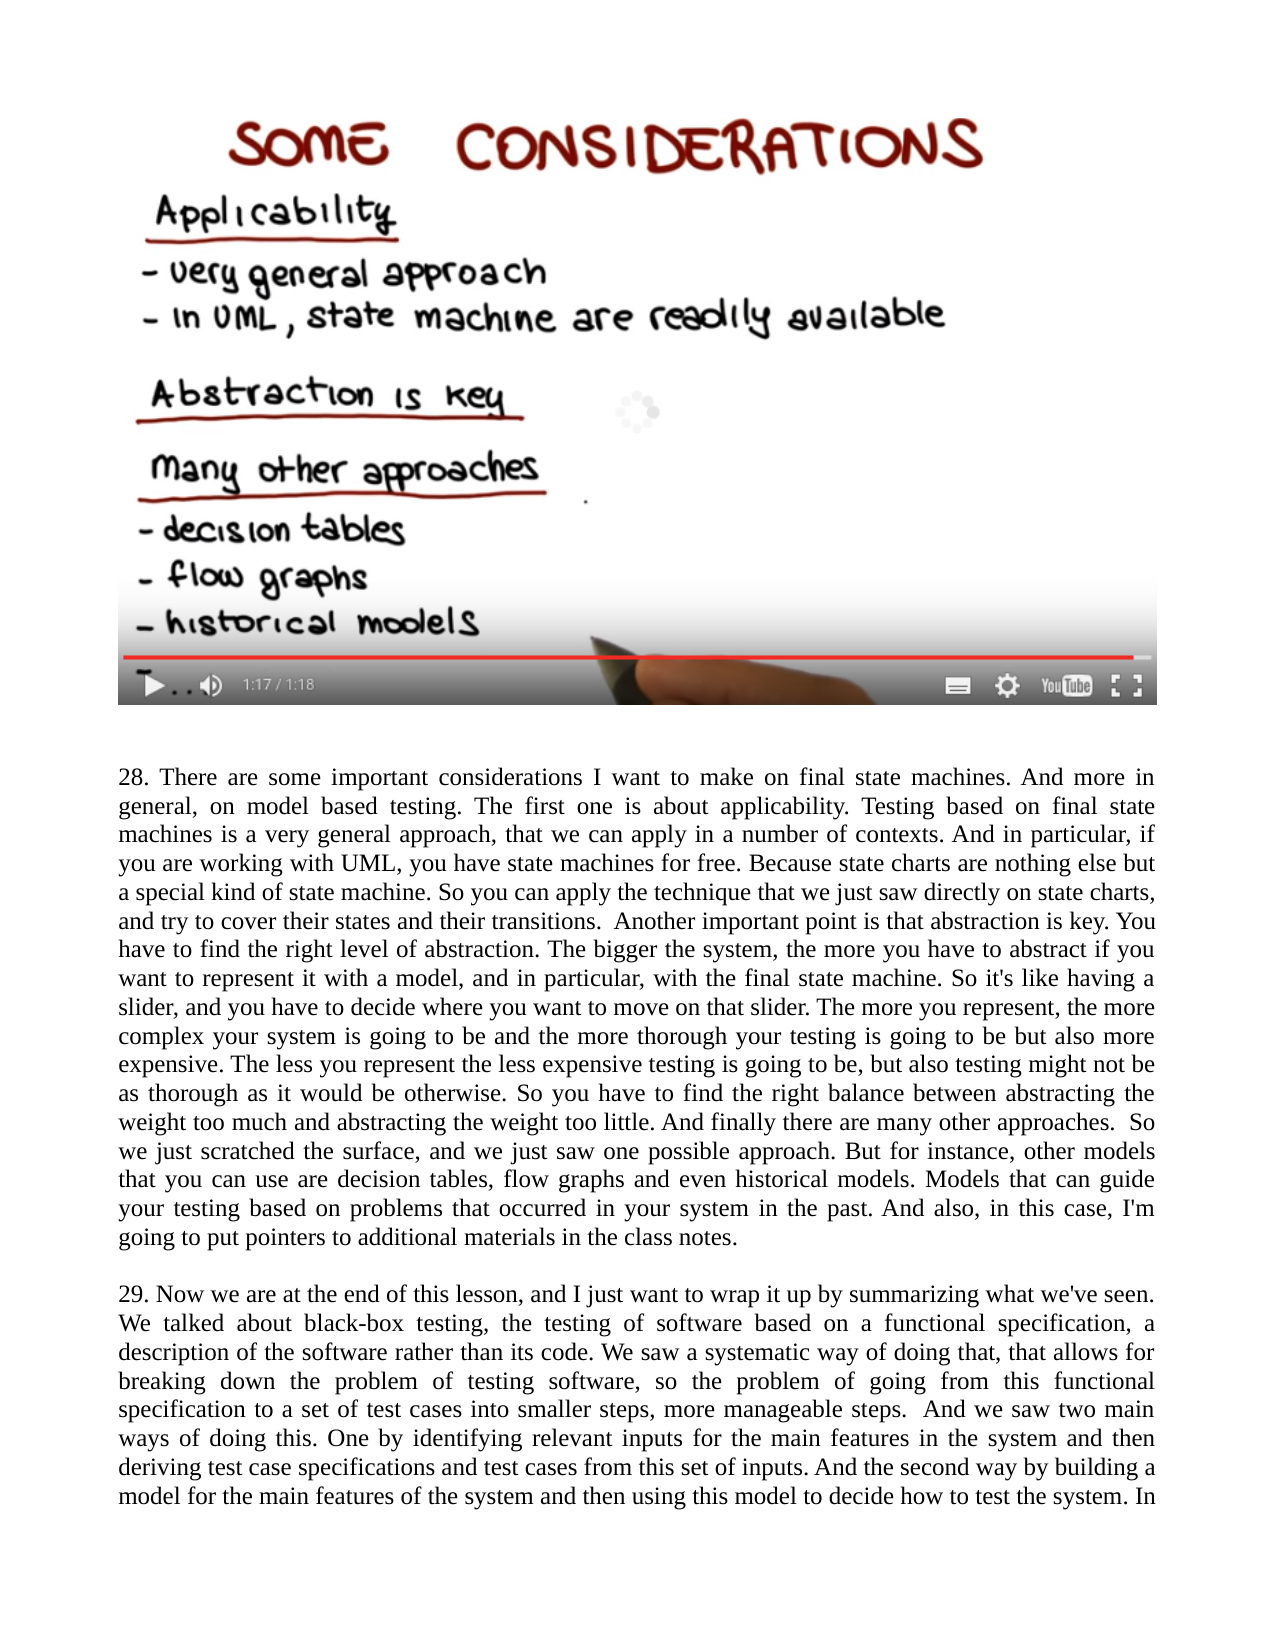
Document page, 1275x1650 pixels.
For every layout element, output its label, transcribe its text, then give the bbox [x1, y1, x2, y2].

text 28. There are some important considerations I want to make on final state machines. And more in general, on model based testing. The first one is about applicability. Testing based on final state machines is a very general approach, that we can apply in a number of contexts. And in particular, if you are working with UML, you have state machines for free. Because state charts are nothing else but a special kind of state machine. So you can apply the technique that we just saw directly on state charts, and try to cover their states and their transitions. Another important point is that abstraction is key. You have to find the right level of abstraction. The bigger the system, the more you have to abstract if you want to represent it with a model, and in particular, with the final state machine. So it's like having a slider, and you have to decide where you want to move on that slider. The more you represent, the more complex your system is going to be and the more thorough your testing is going to be but also more expensive. The less you represent the less expensive testing is going to be, but also testing might not be as thorough as it would be otherwise. So you have to find the right balance between abstracting the weight too much and abstracting the weight too little. And finally there are many other approaches. So we just scratched the surface, and we just saw one possible approach. But for instance, other models that you can use are decision tables, flow graphs and even historical models. Models that can guide your testing based on problems that occurred in your system in the past. And also, in this case, I'm going to put pointers to additional materials in the class notes. [118, 762, 1157, 1251]
text 29. Now we are at the end of this lesson, and I just want to wrap it up by summarizing what we've seen. We talked about black-box testing, the testing of software based on a functional specification, a description of the software rather than its code. We saw a systematic way of doing that, that allows for breaking down the problem of testing software, so the problem of going from this functional specification to a set of test cases into smaller steps, more manageable steps. And we saw two main ways of doing this. One by identifying relevant inputs for the main features in the system and then deriving test case specifications and test cases from this set of inputs. And the second way by building a model for the main features of the system and then using this model to decide how to test the system. In [118, 1279, 1157, 1509]
picture [118, 118, 1157, 705]
